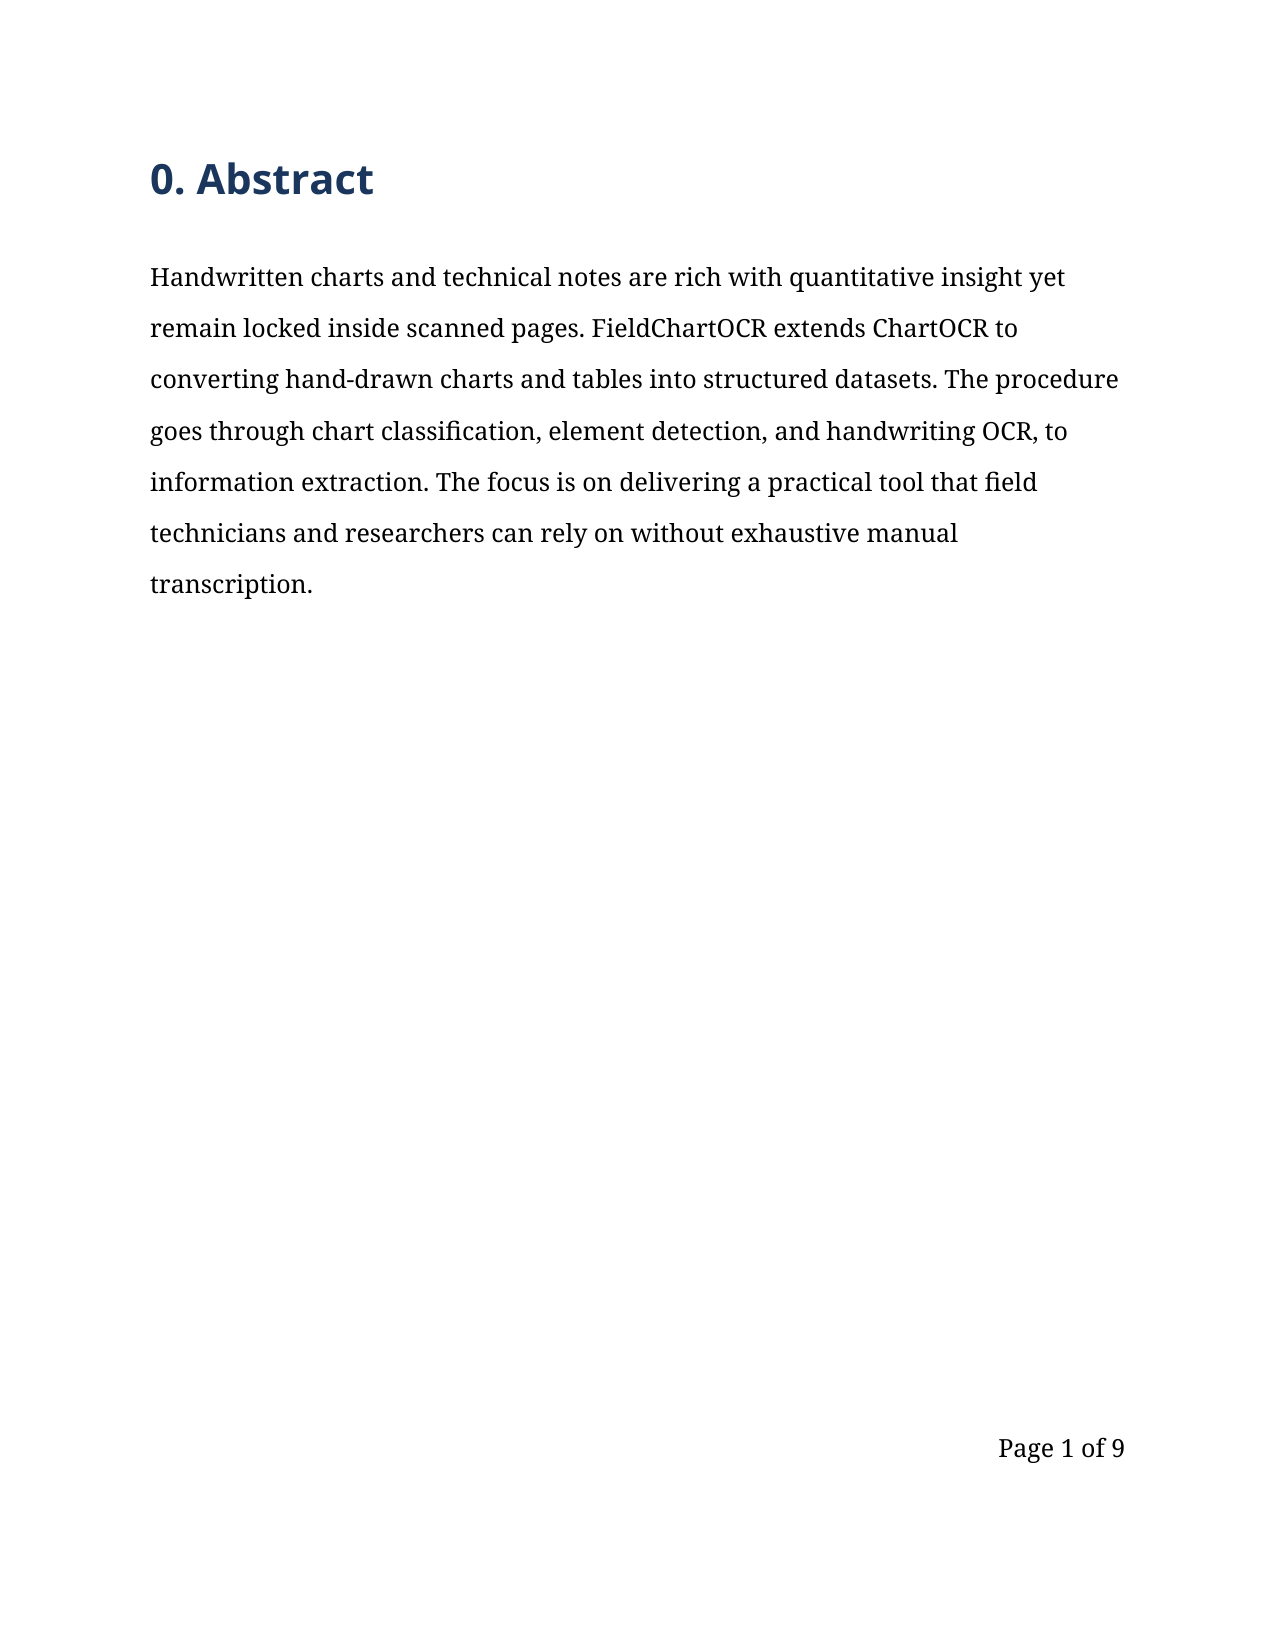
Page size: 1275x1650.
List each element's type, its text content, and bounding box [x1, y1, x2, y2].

text Handwritten charts and technical notes are rich with quantitative insight yet remain locked inside scanned pages. FieldChartOCR extends ChartOCR to converting hand-drawn charts and tables into structured datasets. The procedure goes through chart classification, element detection, and handwriting OCR, to information extraction. The focus is on delivering a practical tool that field technicians and researchers can rely on without exhaustive manual transcription. [150, 260, 1125, 600]
subtitle 0. Abstract [150, 150, 1125, 207]
